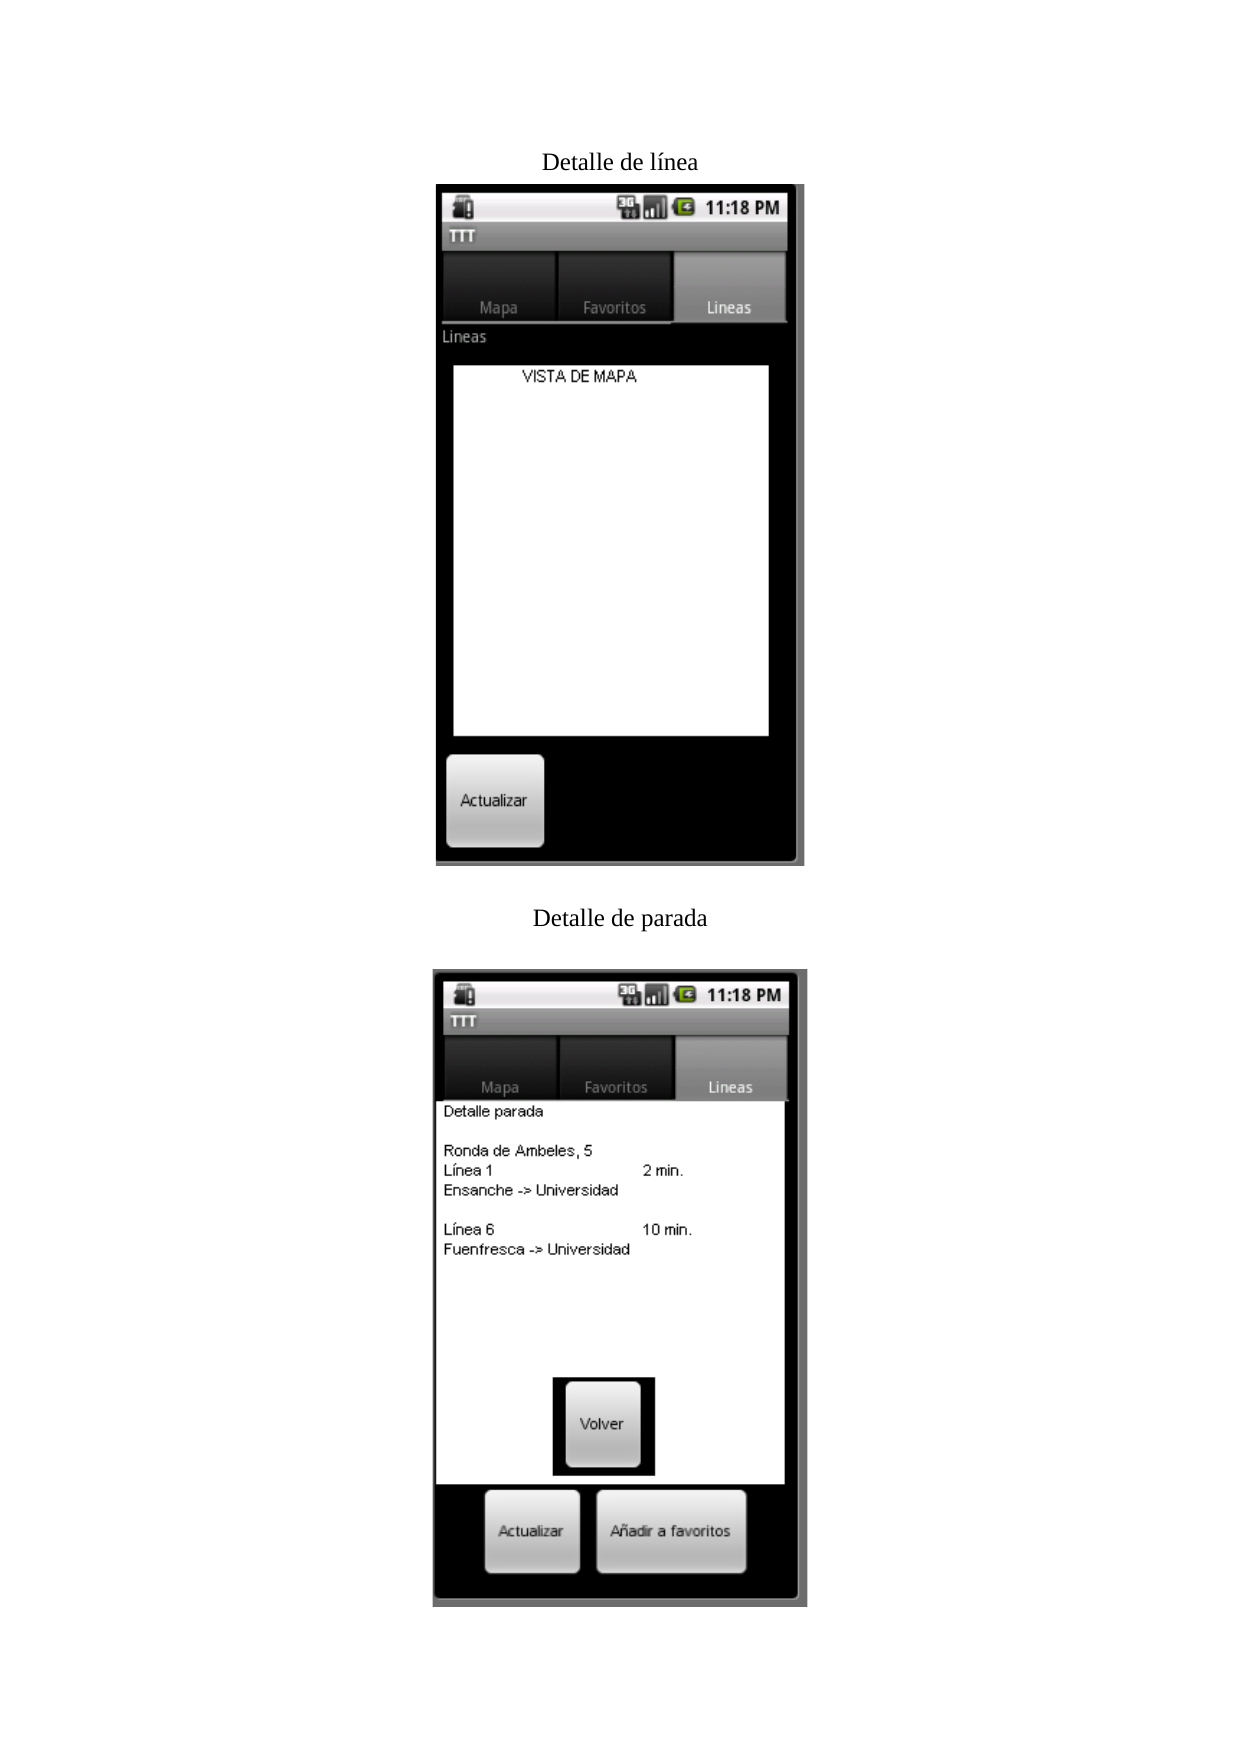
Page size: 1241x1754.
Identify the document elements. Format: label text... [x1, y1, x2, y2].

text Detalle de línea [118, 147, 1122, 176]
text Detalle de parada [118, 903, 1122, 932]
picture [432, 969, 808, 1607]
picture [435, 184, 805, 866]
